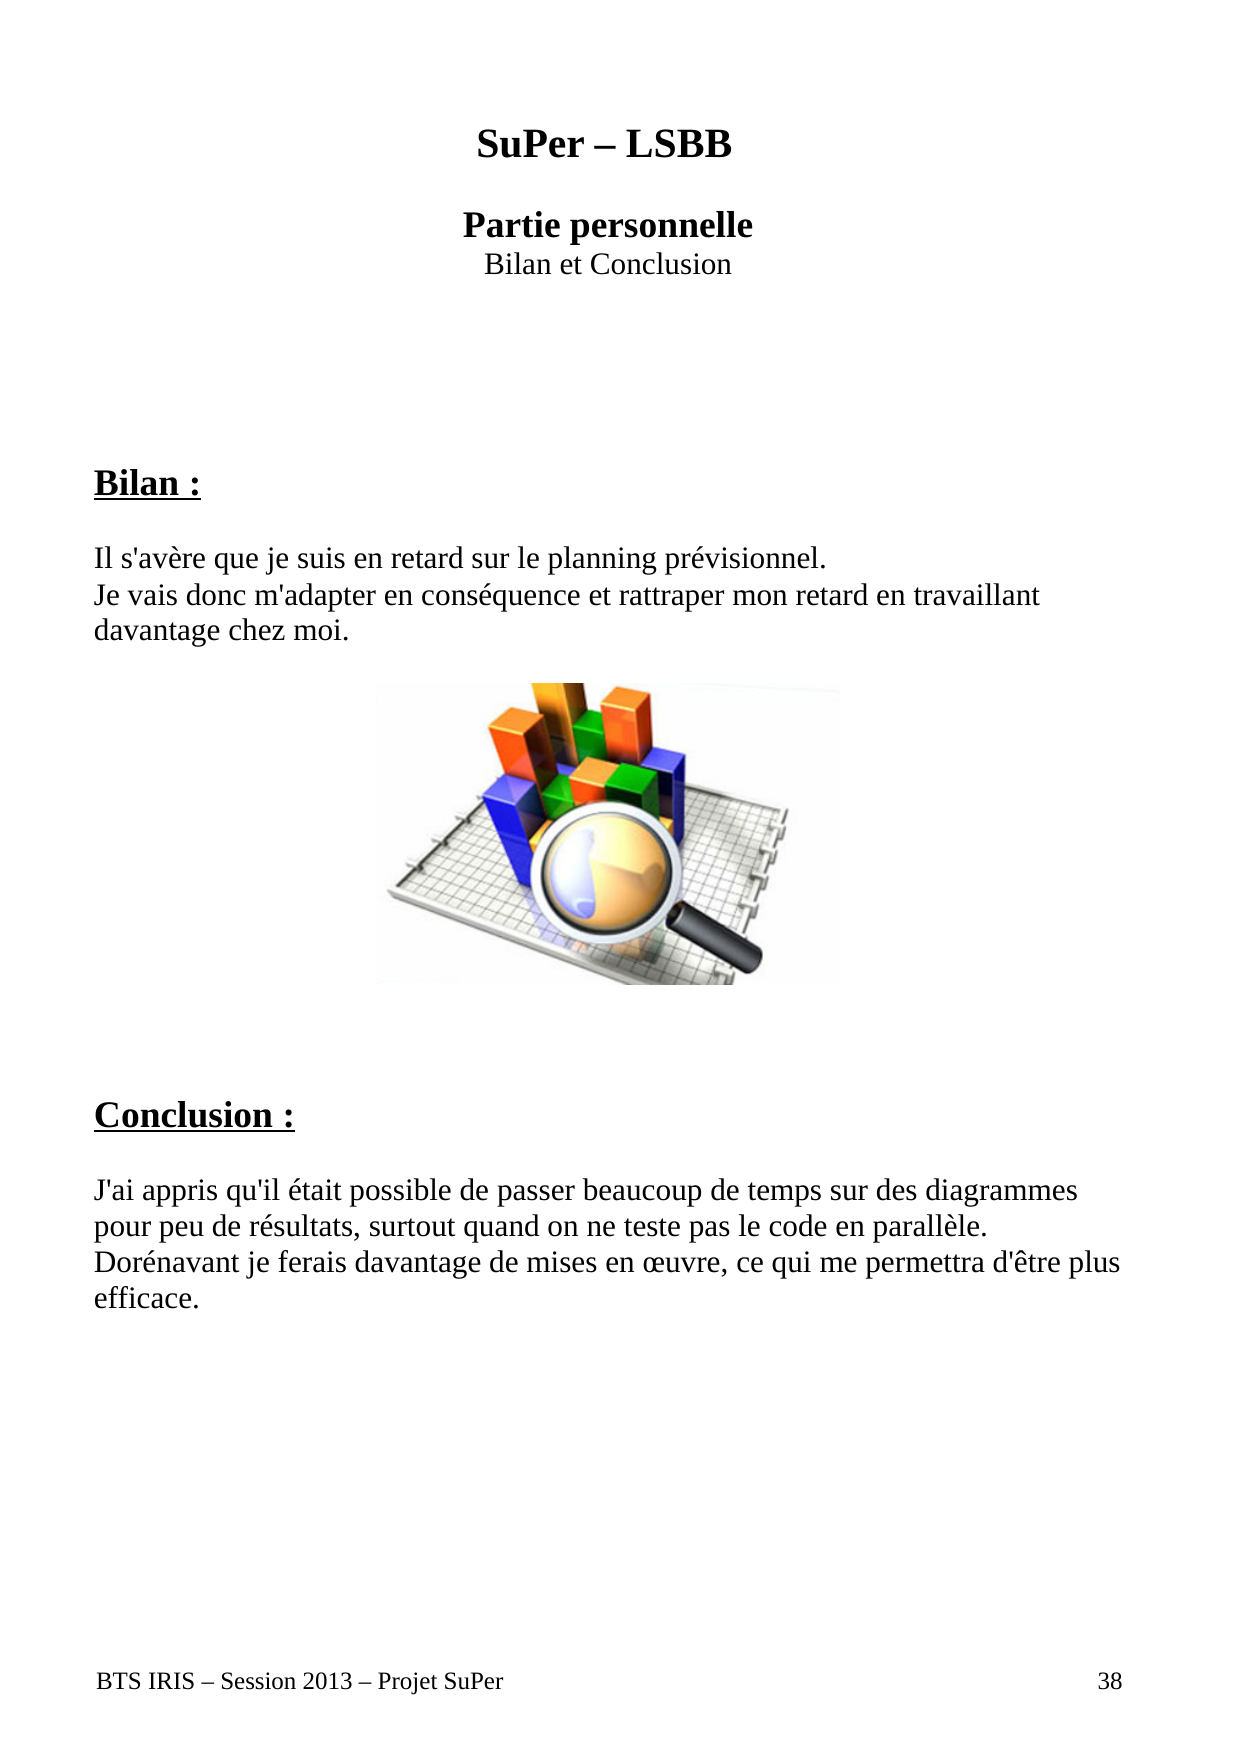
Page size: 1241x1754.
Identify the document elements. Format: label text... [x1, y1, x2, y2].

text J'ai appris qu'il était possible de passer beaucoup de temps sur des diagrammes pour peu de résultats, surtout quand on ne teste pas le code en parallèle. [94, 1171, 1122, 1243]
text Bilan : [94, 461, 1122, 504]
text Il s'avère que je suis en retard sur le planning prévisionnel. [94, 540, 1122, 576]
text Conclusion : [94, 1092, 1122, 1136]
text Partie personnelle [94, 202, 1122, 245]
text SuPer – LSBB [94, 118, 1122, 166]
text Bilan et Conclusion [94, 245, 1122, 281]
picture [376, 683, 840, 985]
text Je vais donc m'adapter en conséquence et rattraper mon retard en travaillant davantage chez moi. [94, 576, 1122, 648]
text Dorénavant je ferais davantage de mises en œuvre, ce qui me permettra d'être plus efficace. [94, 1243, 1122, 1315]
